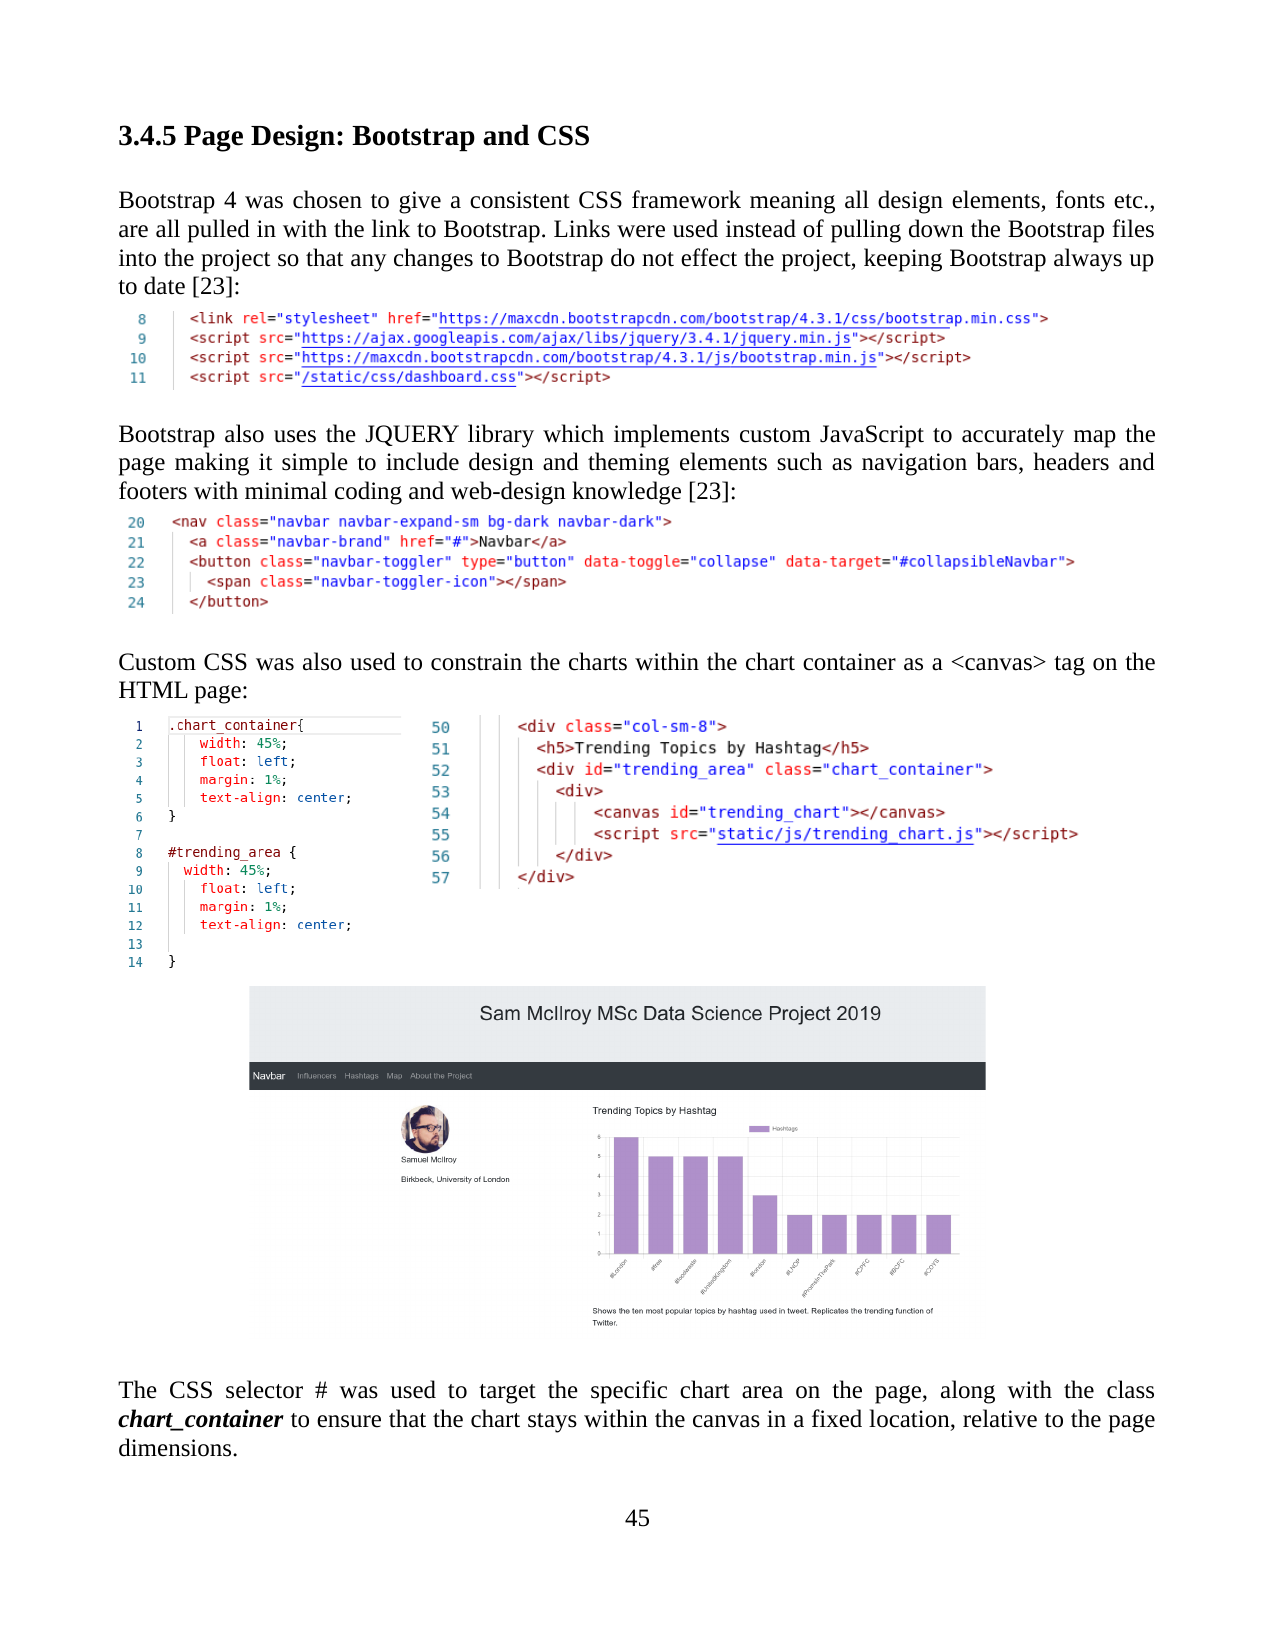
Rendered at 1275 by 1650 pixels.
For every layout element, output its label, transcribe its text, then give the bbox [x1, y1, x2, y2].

picture [118, 311, 1067, 390]
picture [249, 986, 986, 1339]
text The CSS selector # was used to target the specific chart area on the page, along with the class chart_container to ensure that the chart stays within the canvas in a fixed location, relative to the page dimensions. [118, 1375, 1157, 1461]
picture [118, 513, 1157, 614]
text Custom CSS was also used to constrain the charts within the chart container as a <canvas> tag on the HTML page: [118, 647, 1157, 704]
text Bootstrap 4 was chosen to give a consistent CSS framework meaning all design elements, fonts etc., are all pulled in with the link to Bootstrap. Links were used instead of pulling down the Bootstrap files into the project so that any changes to Bootstrap do not effect the project, keeping Bootstrap always up to date [23]: [118, 185, 1157, 300]
picture [412, 715, 1100, 889]
text Bootstrap also uses the JQUERY library which implements custom JavaScript to accurately map the page making it simple to include design and theming elements such as navigation bars, headers and footers with minimal coding and web-design knowledge [23]: [118, 419, 1157, 505]
picture [118, 716, 402, 971]
text 3.4.5 Page Design: Bootstrap and CSS [118, 118, 1157, 152]
